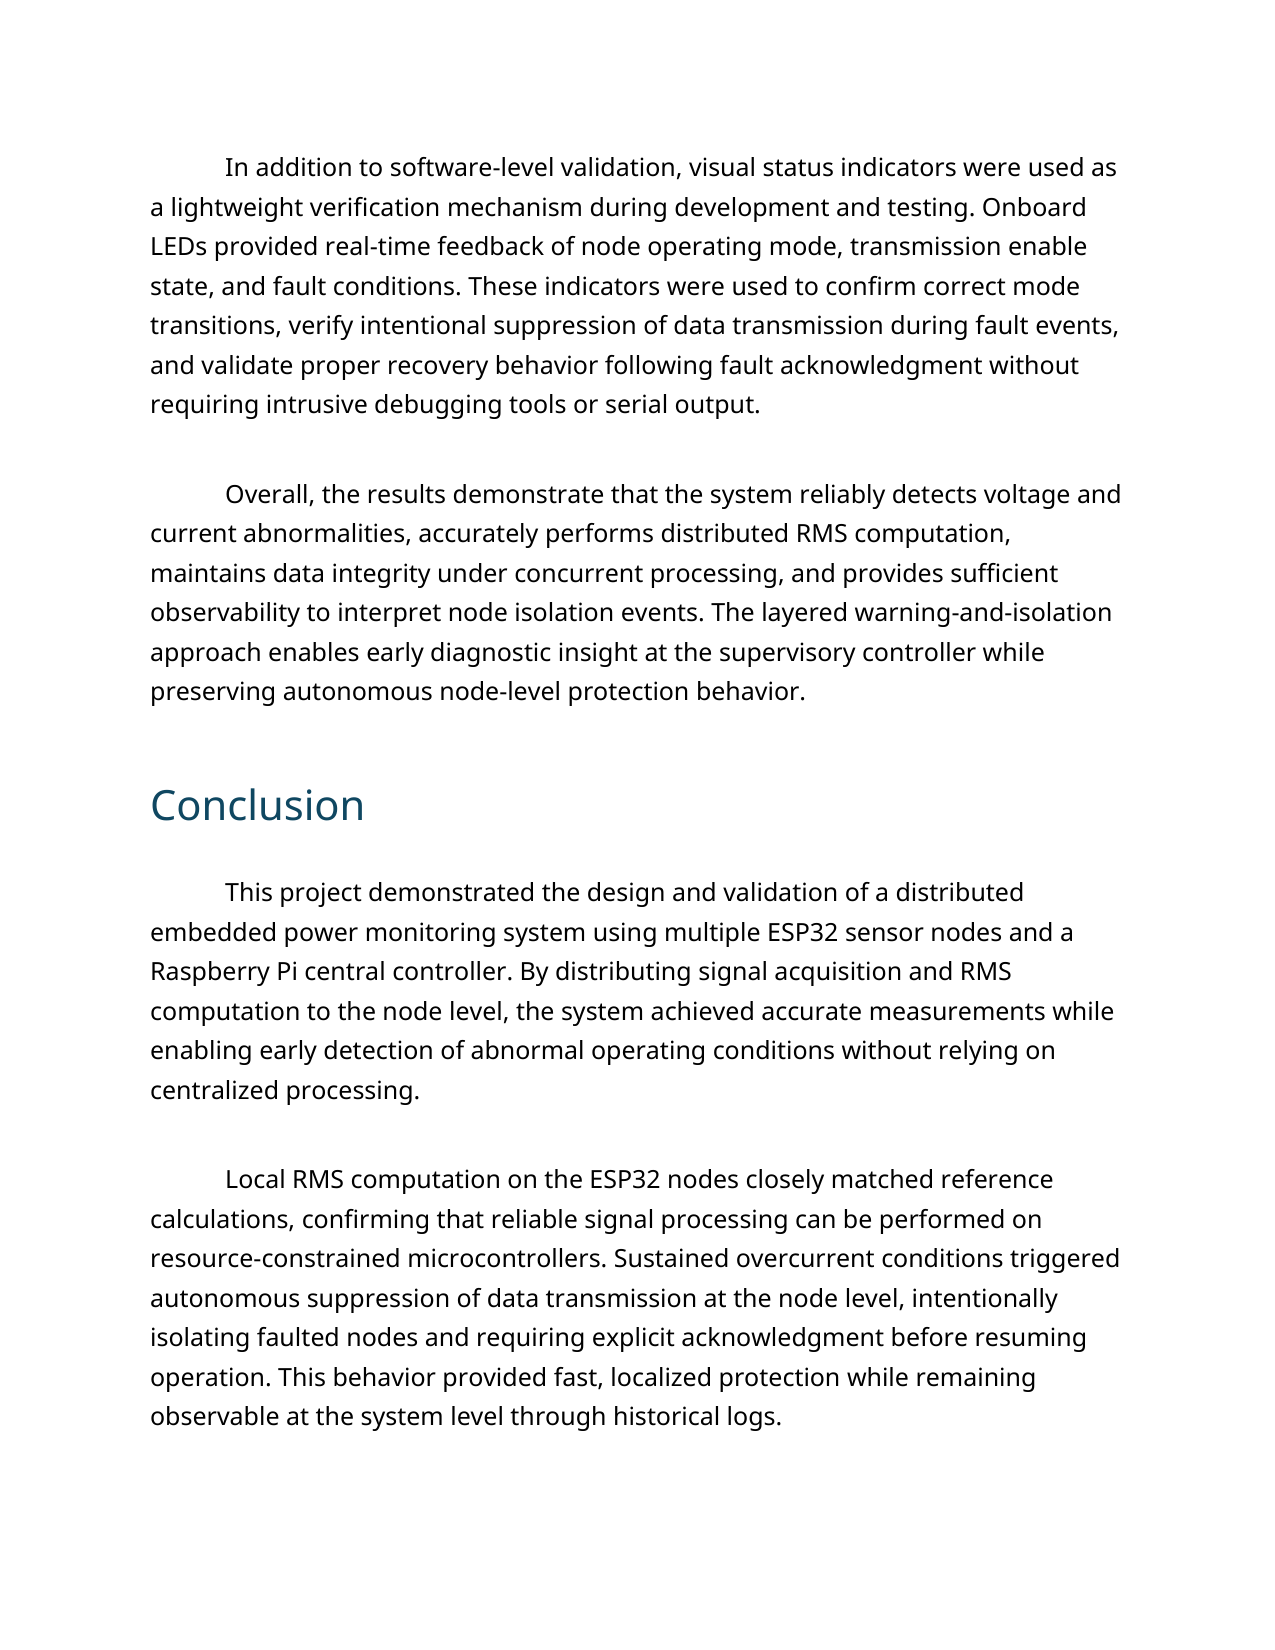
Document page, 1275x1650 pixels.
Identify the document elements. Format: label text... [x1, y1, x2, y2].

text In addition to software-level validation, visual status indicators were used as a lightweight verification mechanism during development and testing. Onboard LEDs provided real-time feedback of node operating mode, transmission enable state, and fault conditions. These indicators were used to confirm correct mode transitions, verify intentional suppression of data transmission during fault events, and validate proper recovery behavior following fault acknowledgment without requiring intrusive debugging tools or serial output. [150, 150, 1125, 421]
text Local RMS computation on the ESP32 nodes closely matched reference calculations, confirming that reliable signal processing can be performed on resource-constrained microcontrollers. Sustained overcurrent conditions triggered autonomous suppression of data transmission at the node level, intentionally isolating faulted nodes and requiring explicit acknowledgment before resuming operation. This behavior provided fast, localized protection while remaining observable at the system level through historical logs. [150, 1162, 1125, 1433]
text Overall, the results demonstrate that the system reliably detects voltage and current abnormalities, accurately performs distributed RMS computation, maintains data integrity under concurrent processing, and provides sufficient observability to interpret node isolation events. The layered warning-and-isolation approach enables early diagnostic insight at the supervisory controller while preserving autonomous node-level protection behavior. [150, 476, 1125, 708]
subtitle Conclusion [150, 776, 1125, 832]
text This project demonstrated the design and validation of a distributed embedded power monitoring system using multiple ESP32 sensor nodes and a Raspberry Pi central controller. By distributing signal acquisition and RMS computation to the node level, the system achieved accurate measurements while enabling early detection of abnormal operating conditions without relying on centralized processing. [150, 875, 1125, 1106]
